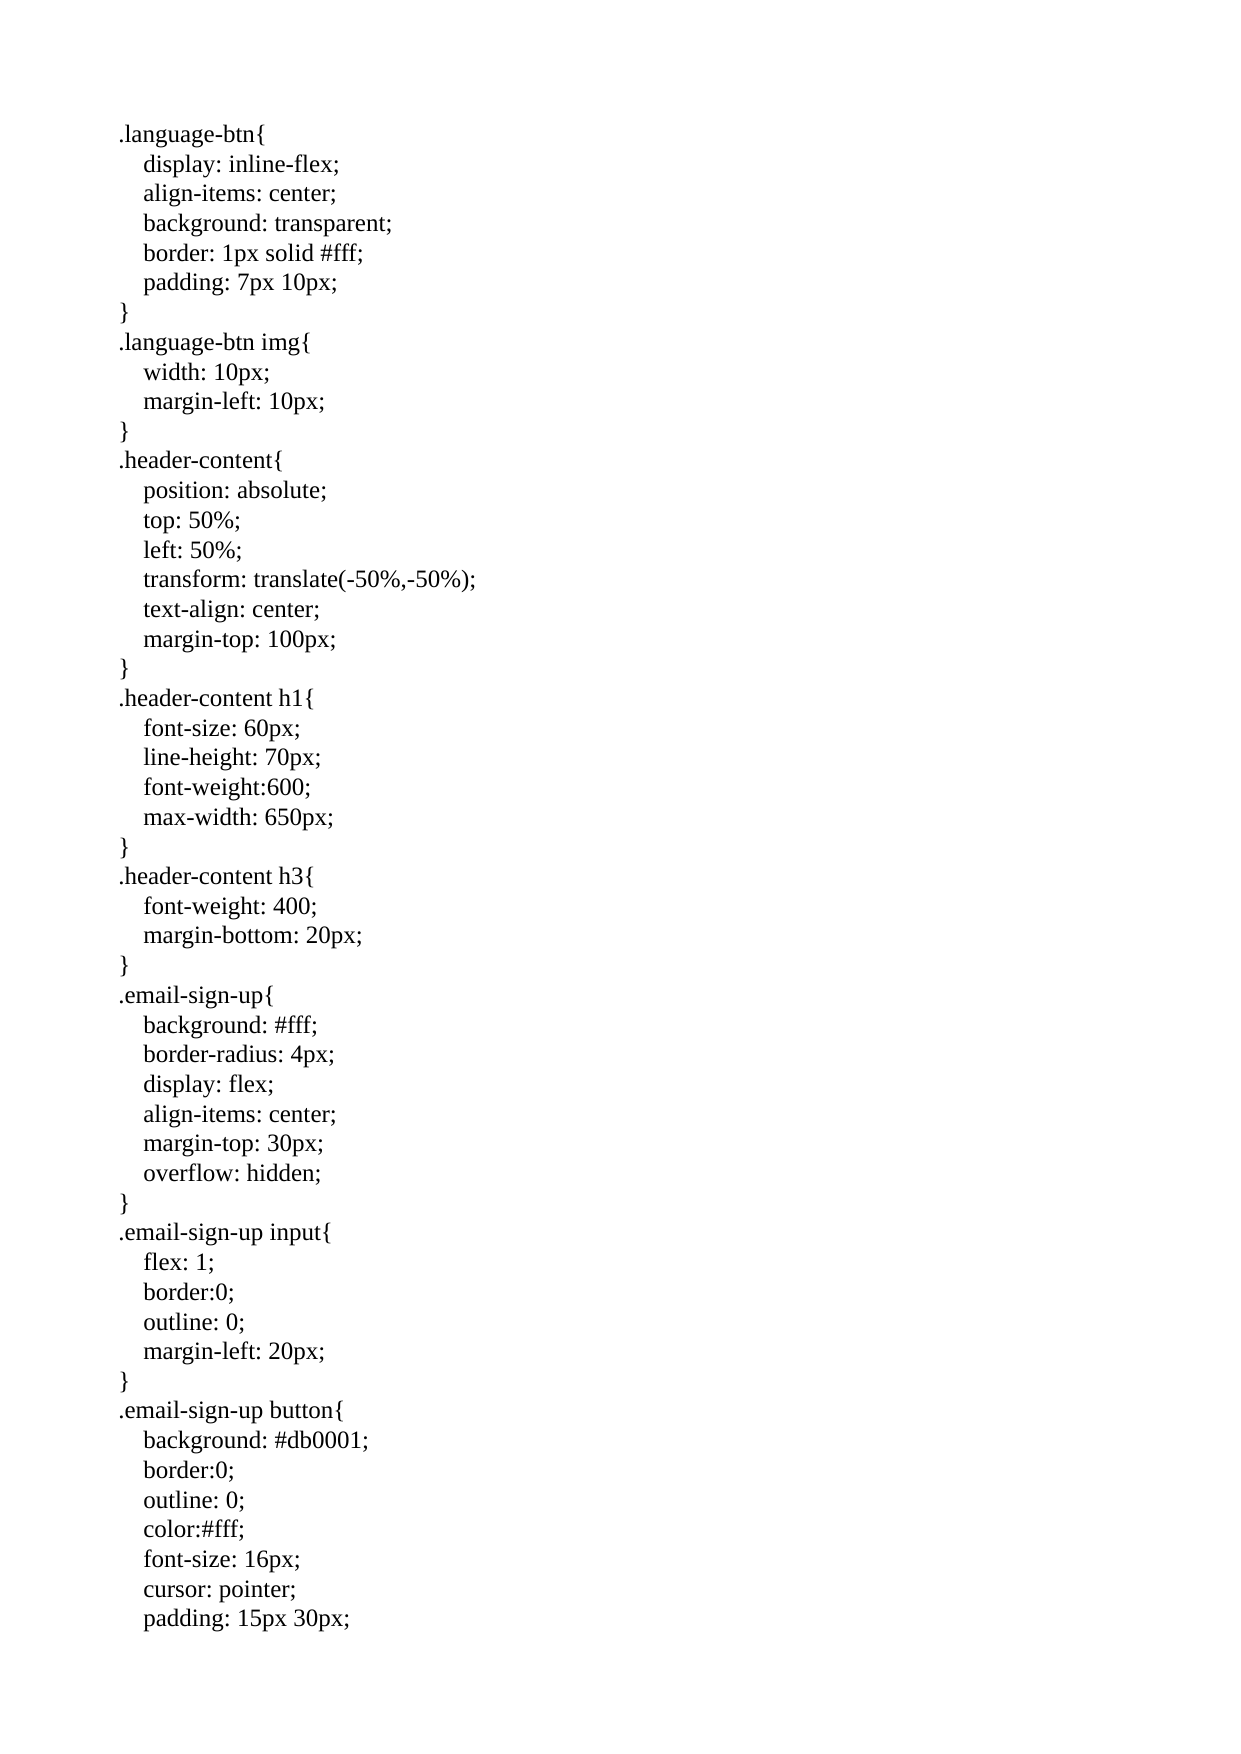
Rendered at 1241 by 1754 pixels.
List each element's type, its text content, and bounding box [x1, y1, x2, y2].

text border:0; [118, 1454, 1122, 1484]
text } [118, 652, 1122, 682]
text margin-left: 20px; [118, 1335, 1122, 1365]
text color:#fff; [118, 1513, 1122, 1543]
text .language-btn{ [118, 118, 1122, 148]
text .header-content h3{ [118, 860, 1122, 890]
text font-size: 16px; [118, 1543, 1122, 1573]
text position: absolute; [118, 474, 1122, 504]
text } [118, 1365, 1122, 1395]
text .header-content{ [118, 445, 1122, 474]
text align-items: center; [118, 177, 1122, 207]
text padding: 15px 30px; [118, 1602, 1122, 1632]
text } [118, 1187, 1122, 1217]
text background: #db0001; [118, 1424, 1122, 1454]
text max-width: 650px; [118, 801, 1122, 831]
text font-size: 60px; [118, 712, 1122, 742]
text cursor: pointer; [118, 1573, 1122, 1602]
text flex: 1; [118, 1246, 1122, 1276]
text transform: translate(-50%,-50%); [118, 563, 1122, 593]
text border: 1px solid #fff; [118, 237, 1122, 267]
text } [118, 949, 1122, 979]
text text-align: center; [118, 593, 1122, 623]
text } [118, 831, 1122, 860]
text border-radius: 4px; [118, 1038, 1122, 1068]
text align-items: center; [118, 1098, 1122, 1127]
text top: 50%; [118, 504, 1122, 534]
text font-weight: 400; [118, 890, 1122, 920]
text margin-top: 30px; [118, 1127, 1122, 1157]
text margin-left: 10px; [118, 385, 1122, 415]
text background: #fff; [118, 1009, 1122, 1038]
text } [118, 296, 1122, 326]
text } [118, 415, 1122, 445]
text border:0; [118, 1276, 1122, 1306]
text padding: 7px 10px; [118, 267, 1122, 296]
text margin-top: 100px; [118, 623, 1122, 652]
text .email-sign-up{ [118, 979, 1122, 1009]
text background: transparent; [118, 207, 1122, 237]
text outline: 0; [118, 1484, 1122, 1513]
text .email-sign-up button{ [118, 1395, 1122, 1424]
text overflow: hidden; [118, 1157, 1122, 1187]
text .email-sign-up input{ [118, 1217, 1122, 1246]
text left: 50%; [118, 534, 1122, 563]
text display: flex; [118, 1068, 1122, 1098]
text .language-btn img{ [118, 326, 1122, 356]
text width: 10px; [118, 356, 1122, 385]
text line-height: 70px; [118, 742, 1122, 771]
text outline: 0; [118, 1306, 1122, 1335]
text font-weight:600; [118, 771, 1122, 801]
text margin-bottom: 20px; [118, 920, 1122, 949]
text .header-content h1{ [118, 682, 1122, 712]
text display: inline-flex; [118, 148, 1122, 177]
